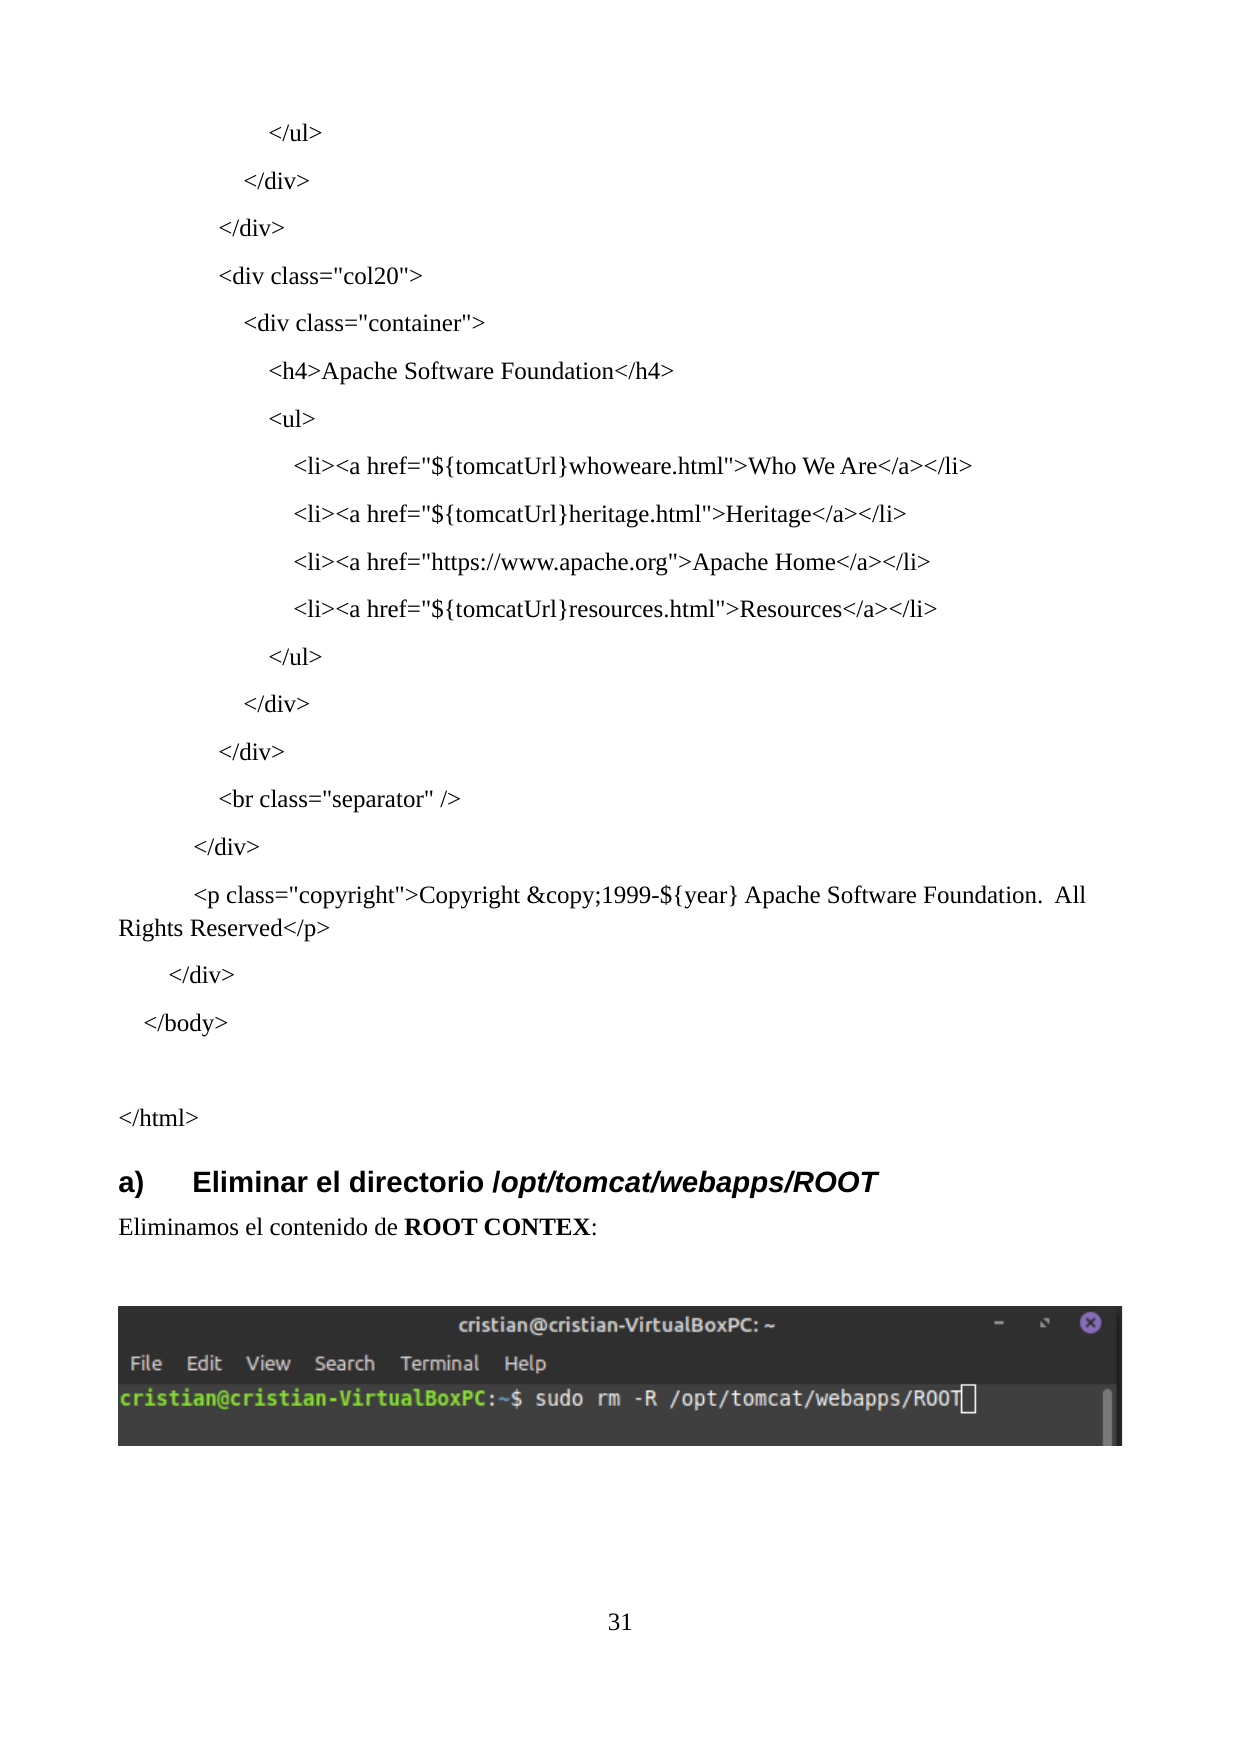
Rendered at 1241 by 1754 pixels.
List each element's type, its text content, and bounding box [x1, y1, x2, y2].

text </div> [118, 832, 1122, 861]
text <ul> [118, 404, 1122, 432]
text </div> [118, 213, 1122, 242]
text <li><a href="${tomcatUrl}heritage.html">Heritage</a></li> [118, 499, 1122, 528]
text </body> [118, 1008, 1122, 1037]
text </div> [118, 166, 1122, 194]
text <div class="container"> [118, 308, 1122, 337]
text <div class="col20"> [118, 261, 1122, 290]
text <br class="separator" /> [118, 784, 1122, 813]
text <p class="copyright">Copyright &copy;1999-${year} Apache Software Foundation. All Rights Reserved</p> [118, 880, 1122, 942]
text </div> [118, 689, 1122, 718]
subtitle Eliminar el directorio /opt/tomcat/webapps/ROOT [118, 1165, 1122, 1199]
text <li><a href="https://www.apache.org">Apache Home</a></li> [118, 547, 1122, 575]
text </ul> [118, 642, 1122, 671]
text </html> [118, 1103, 1122, 1132]
text <h4>Apache Software Foundation</h4> [118, 356, 1122, 385]
text </ul> [118, 118, 1122, 147]
text </div> [118, 960, 1122, 989]
text <li><a href="${tomcatUrl}whoweare.html">Who We Are</a></li> [118, 451, 1122, 480]
text <li><a href="${tomcatUrl}resources.html">Resources</a></li> [118, 594, 1122, 623]
text </div> [118, 737, 1122, 766]
text Eliminamos el contenido de ROOT CONTEX: [118, 1212, 1122, 1240]
picture [118, 1306, 1123, 1446]
